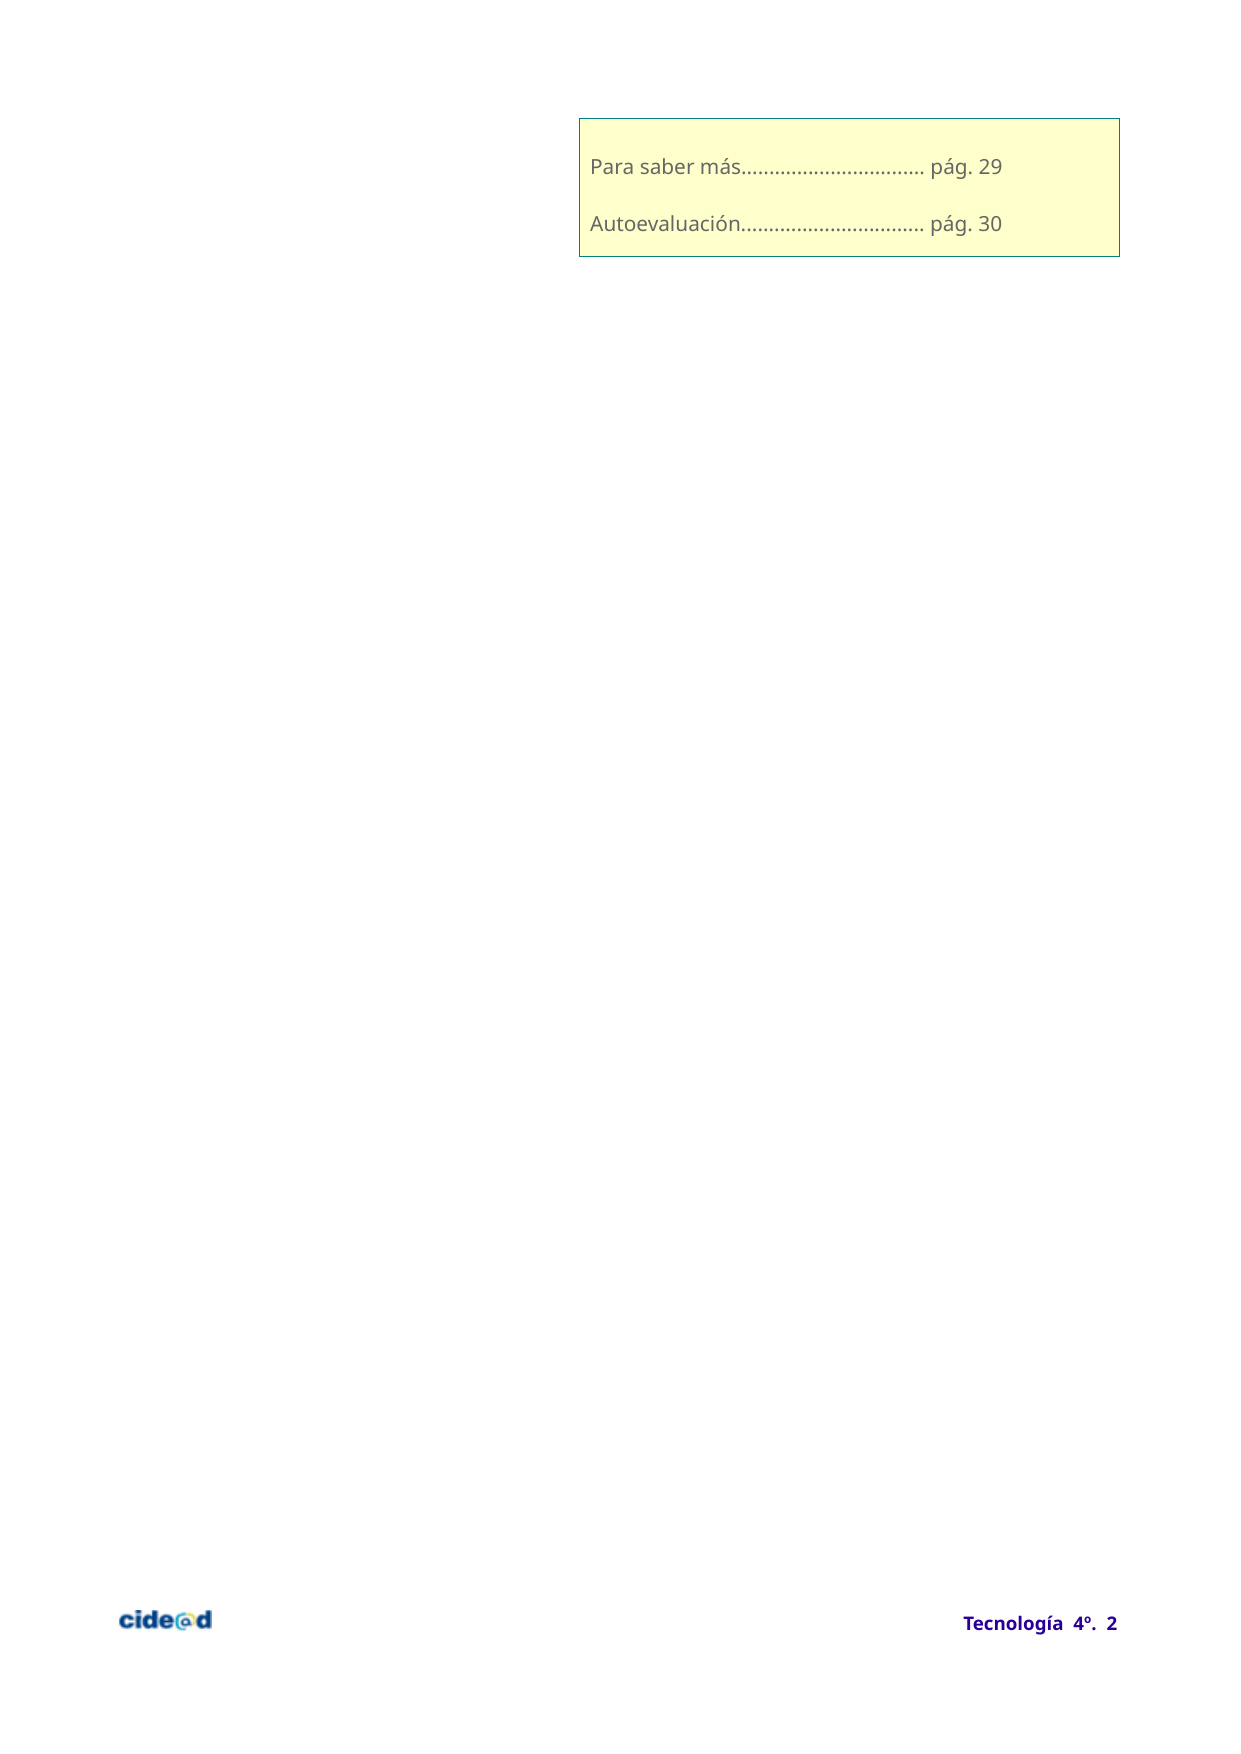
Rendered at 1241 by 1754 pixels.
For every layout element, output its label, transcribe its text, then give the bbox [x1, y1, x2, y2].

table_header [579, 118, 1122, 285]
table_header Para saber más................................. pág. 29 Autoevaluación................................. pág. 30 [580, 119, 1119, 256]
picture [118, 1610, 212, 1632]
table_header [555, 118, 579, 285]
table_header [118, 118, 555, 285]
